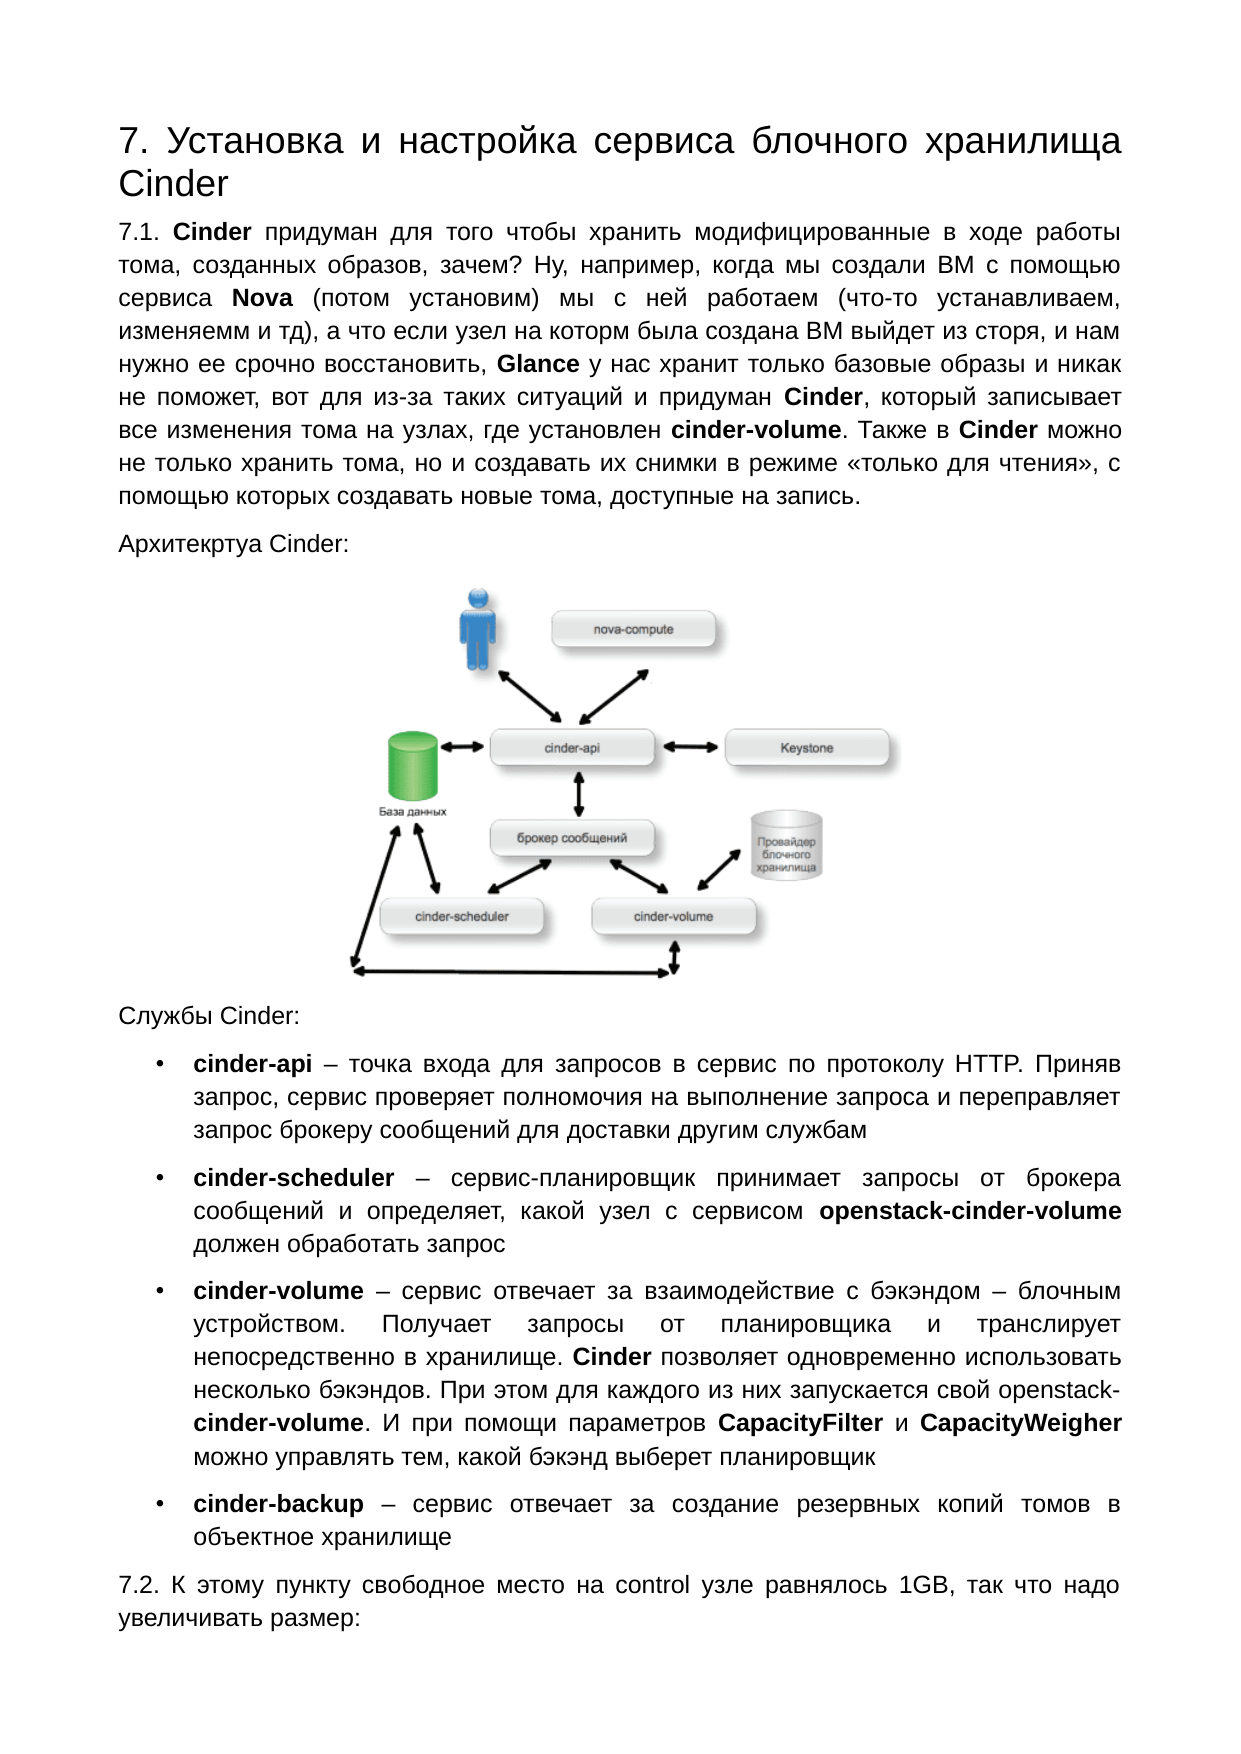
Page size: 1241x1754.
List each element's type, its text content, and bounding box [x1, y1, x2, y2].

text 7.1. Cinder придуман для того чтобы хранить модифицированные в ходе работы тома, созданных образов, зачем? Ну, например, когда мы создали ВМ с помощью сервиса Nova (потом установим) мы с ней работаем (что-то устанавливаем, изменяемм и тд), а что если узел на которм была создана ВМ выйдет из сторя, и нам нужно ее срочно восстановить, Glance у нас хранит только базовые образы и никак не поможет, вот для из-за таких ситуаций и придуман Cinder, который записывает все изменения тома на узлах, где установлен cinder-volume. Также в Cinder можно не только хранить тома, но и создавать их снимки в режиме «только для чтения», с помощью которых создавать новые тома, доступные на запись. [118, 217, 1122, 510]
subtitle 7. Установка и настройка сервиса блочного хранилища Cinder [118, 118, 1122, 204]
picture [330, 576, 910, 983]
list cinder-scheduler – сервис-планировщик принимает запросы от брокера сообщений и определяет, какой узел с сервисом openstack-cinder-volume должен обработать запрос [156, 1162, 1122, 1257]
list cinder-api – точка входа для запросов в сервис по протоколу HTTP. Приняв запрос, сервис проверяет полномочия на выполнение запроса и переправляет запрос брокеру сообщений для доставки другим службам [156, 1049, 1122, 1144]
text 7.2. К этому пункту свободное место на control узле равнялось 1GB, так что надо увеличивать размер: [118, 1570, 1122, 1632]
list cinder-volume – сервис отвечает за взаимодействие с бэкэндом – блочным устройством. Получает запросы от планировщика и транслирует непосредственно в хранилище. Cinder позволяет одновременно использовать несколько бэкэндов. При этом для каждого из них запускается свой openstack-cinder-volume. И при помощи параметров CapacityFilter и CapacityWeigher можно управлять тем, какой бэкэнд выберет планировщик [156, 1276, 1122, 1470]
text Архитекртуа Cinder: [118, 529, 1122, 557]
text Службы Cinder: [118, 1001, 1122, 1030]
list cinder-backup – сервис отвечает за создание резервных копий томов в объектное хранилище [156, 1489, 1122, 1551]
